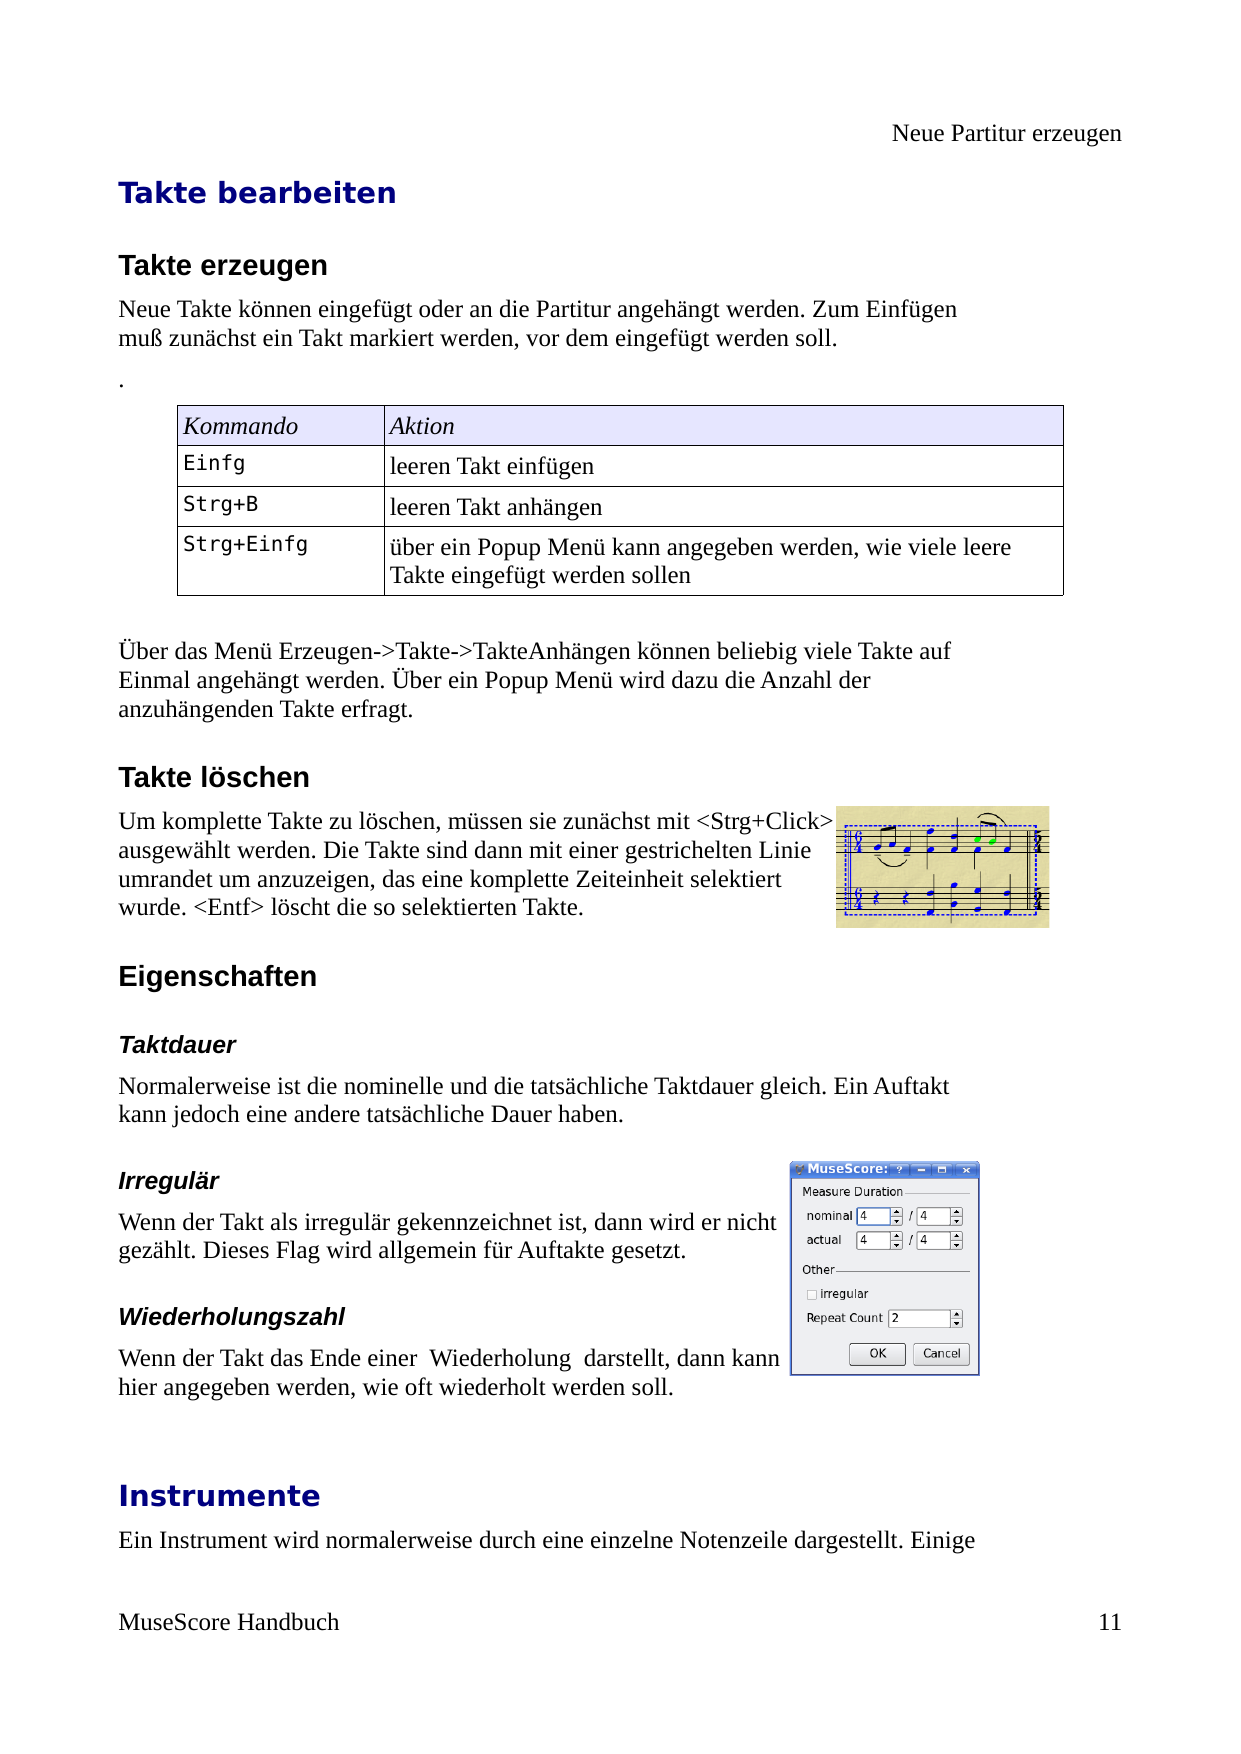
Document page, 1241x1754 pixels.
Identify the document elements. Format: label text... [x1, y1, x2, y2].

table_header Aktion [385, 406, 1063, 445]
subtitle Wiederholungszahl [118, 1302, 789, 1330]
text Wenn der Takt als irregulär gekennzeichnet ist, dann wird er nicht gezählt. Dieses Flag wird allgemein für Auftakte gesetzt. [118, 1207, 789, 1264]
text Neue Takte können eingefügt oder an die Partitur angehängt werden. Zum Einfügen muß zunächst ein Takt markiert werden, vor dem eingefügt werden soll. [118, 294, 1004, 351]
subtitle Eigenschaften [118, 959, 1122, 992]
table_header Kommando [178, 406, 384, 445]
text . [118, 364, 1004, 393]
picture [789, 1161, 980, 1376]
subtitle Instrumente [118, 1479, 1122, 1513]
text Um komplette Takte zu löschen, müssen sie zunächst mit <Strg+Click> ausgewählt werden. Die Takte sind dann mit einer gestrichelten Linie umrandet um anzuzeigen, das eine komplette Zeiteinheit selektiert wurde. <Entf> löscht die so selektierten Takte. [118, 806, 836, 921]
table_cell Strg+B [178, 487, 384, 526]
table_cell Strg+Einfg [178, 527, 384, 595]
subtitle Takte erzeugen [118, 248, 1122, 281]
text Ein Instrument wird normalerweise durch eine einzelne Notenzeile dargestellt. Einige [118, 1526, 1004, 1554]
subtitle Takte löschen [118, 760, 1122, 794]
table_cell Einfg [178, 446, 384, 486]
picture [836, 806, 1050, 928]
table_cell über ein Popup Menü kann angegeben werden, wie viele leere Takte eingefügt werden sollen [385, 527, 1063, 595]
subtitle Irregulär [118, 1166, 789, 1194]
subtitle [980, 1166, 1122, 1194]
subtitle Taktdauer [118, 1030, 1122, 1058]
text Normalerweise ist die nominelle und die tatsächliche Taktdauer gleich. Ein Auftakt kann jedoch eine andere tatsächliche Dauer haben. [118, 1071, 1004, 1128]
text Wenn der Takt das Ende einer Wiederholung darstellt, dann kann hier angegeben werden, wie oft wiederholt werden soll. [118, 1343, 1004, 1400]
subtitle [980, 1302, 1122, 1330]
text Über das Menü Erzeugen->Takte->TakteAnhängen können beliebig viele Takte auf Einmal angehängt werden. Über ein Popup Menü wird dazu die Anzahl der anzuhängenden Takte erfragt. [118, 636, 1004, 723]
subtitle Takte bearbeiten [118, 176, 1122, 210]
table_cell leeren Takt einfügen [385, 446, 1063, 486]
table_cell leeren Takt anhängen [385, 487, 1063, 526]
